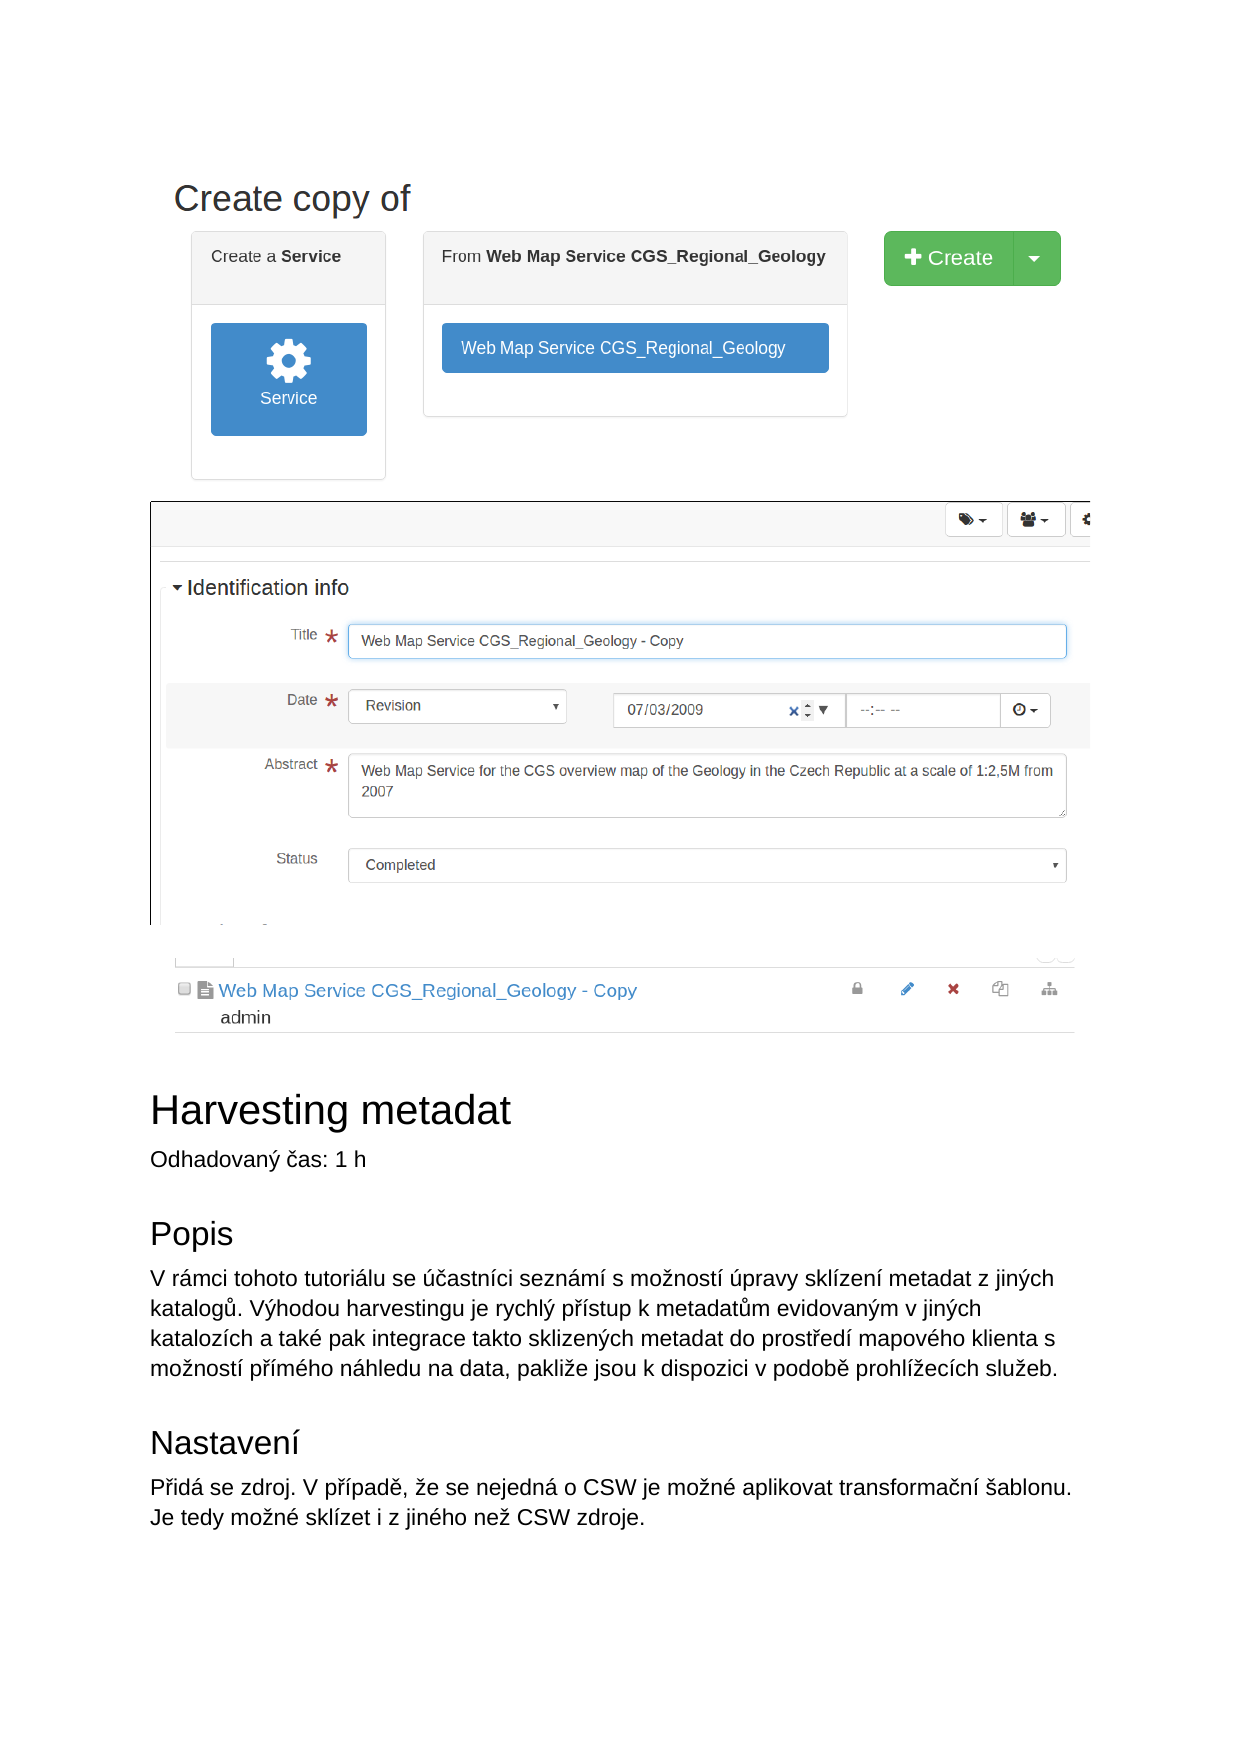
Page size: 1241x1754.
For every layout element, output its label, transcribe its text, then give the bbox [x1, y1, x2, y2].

picture [150, 150, 1091, 498]
text Přidá se zdroj. V případě, že se nejedná o CSW je možné aplikovat transformační šablonu. [150, 1474, 1090, 1500]
subtitle Popis [150, 1214, 1090, 1252]
text V rámci tohoto tutoriálu se účastníci seznámí s možností úpravy sklízení metadat z jiných katalogů. Výhodou harvestingu je rychlý přístup k metadatům evidovaným v jiných katalozích a také pak integrace takto sklizených metadat do prostředí mapového klienta s možností přímého náhledu na data, pakliže jsou k dispozici v podobě prohlížecích služeb. [150, 1264, 1090, 1382]
picture [150, 501, 1091, 925]
subtitle Nastavení [150, 1423, 1090, 1461]
picture [150, 958, 1091, 1040]
subtitle Harvesting metadat [150, 1086, 1090, 1133]
text Je tedy možné sklízet i z jiného než CSW zdroje. [150, 1504, 1090, 1530]
text Odhadovaný čas: 1 h [150, 1146, 1090, 1172]
